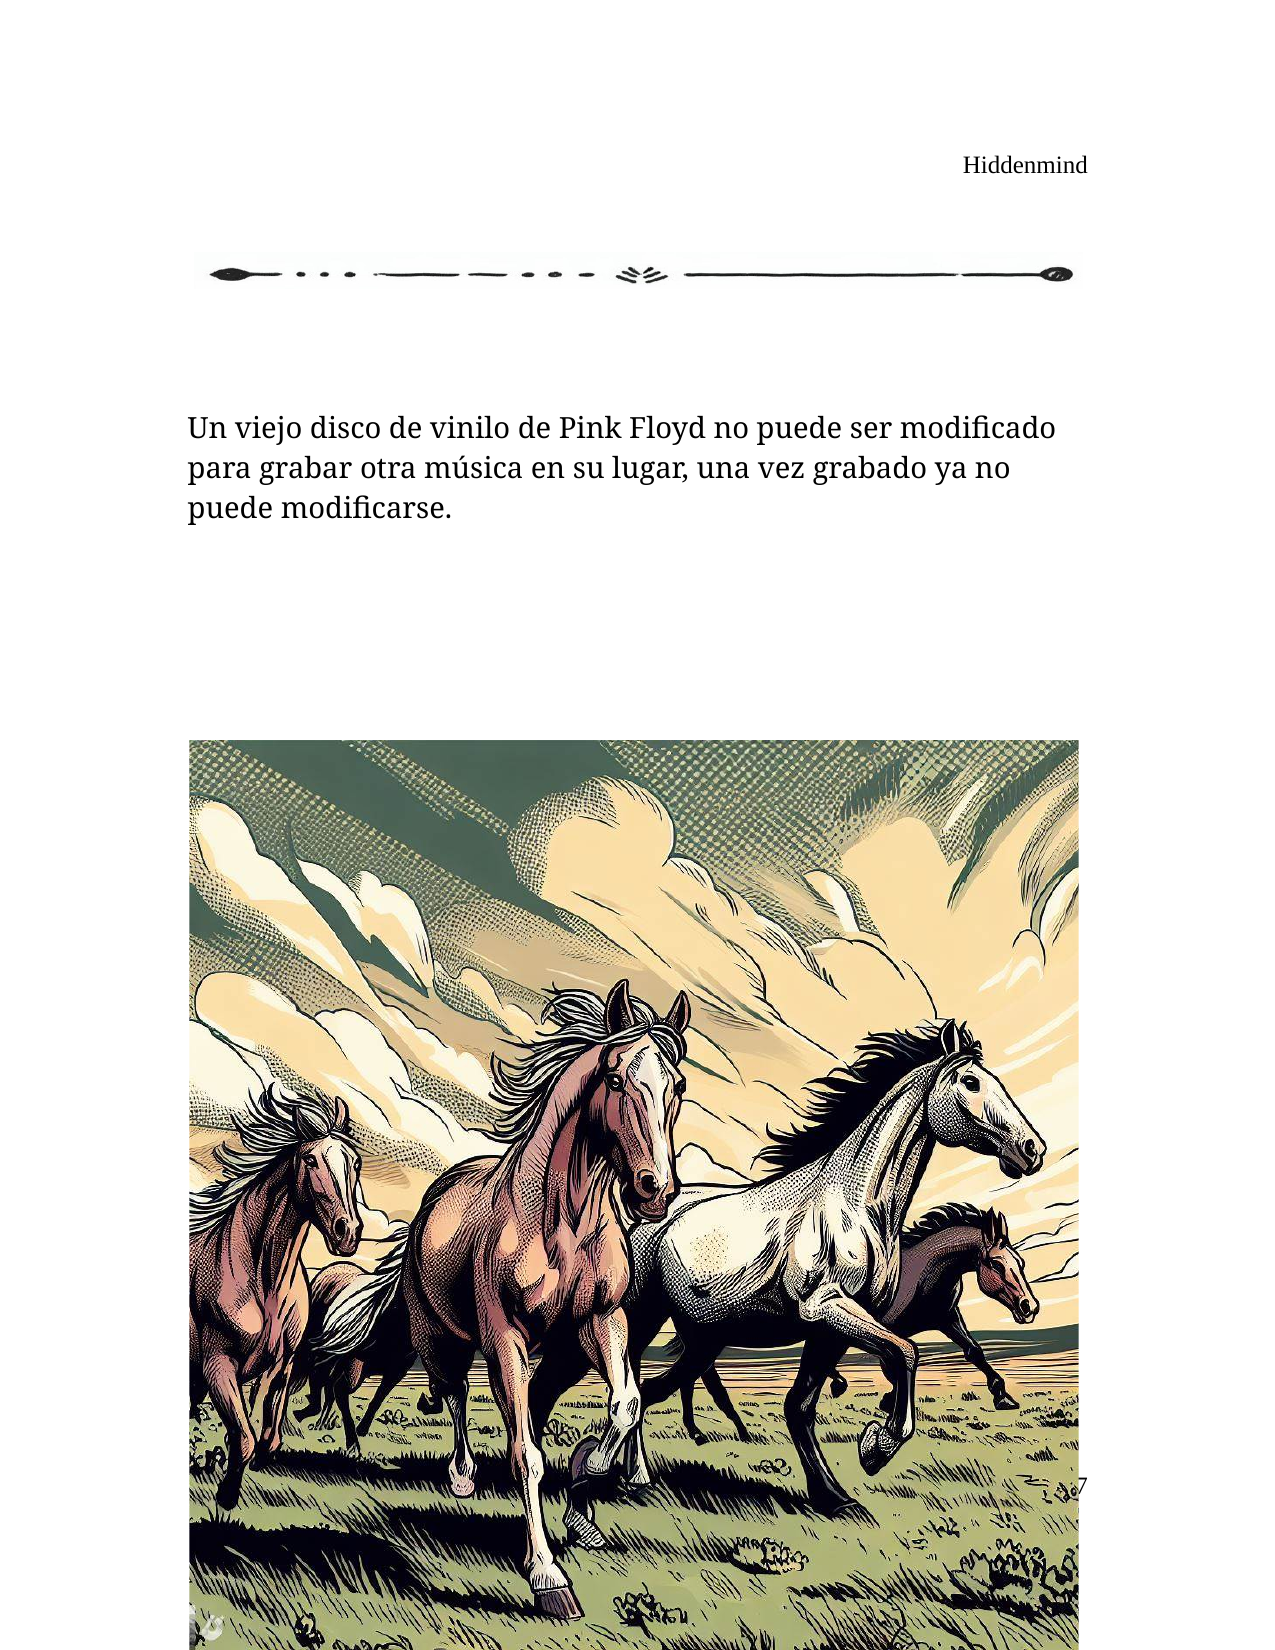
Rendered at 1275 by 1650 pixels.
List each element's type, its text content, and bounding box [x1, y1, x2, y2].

text Un viejo disco de vinilo de Pink Floyd no puede ser modificado para grabar otra música en su lugar, una vez grabado ya no puede modificarse. [187, 408, 1087, 527]
picture [189, 740, 1079, 1650]
picture [193, 252, 1083, 289]
